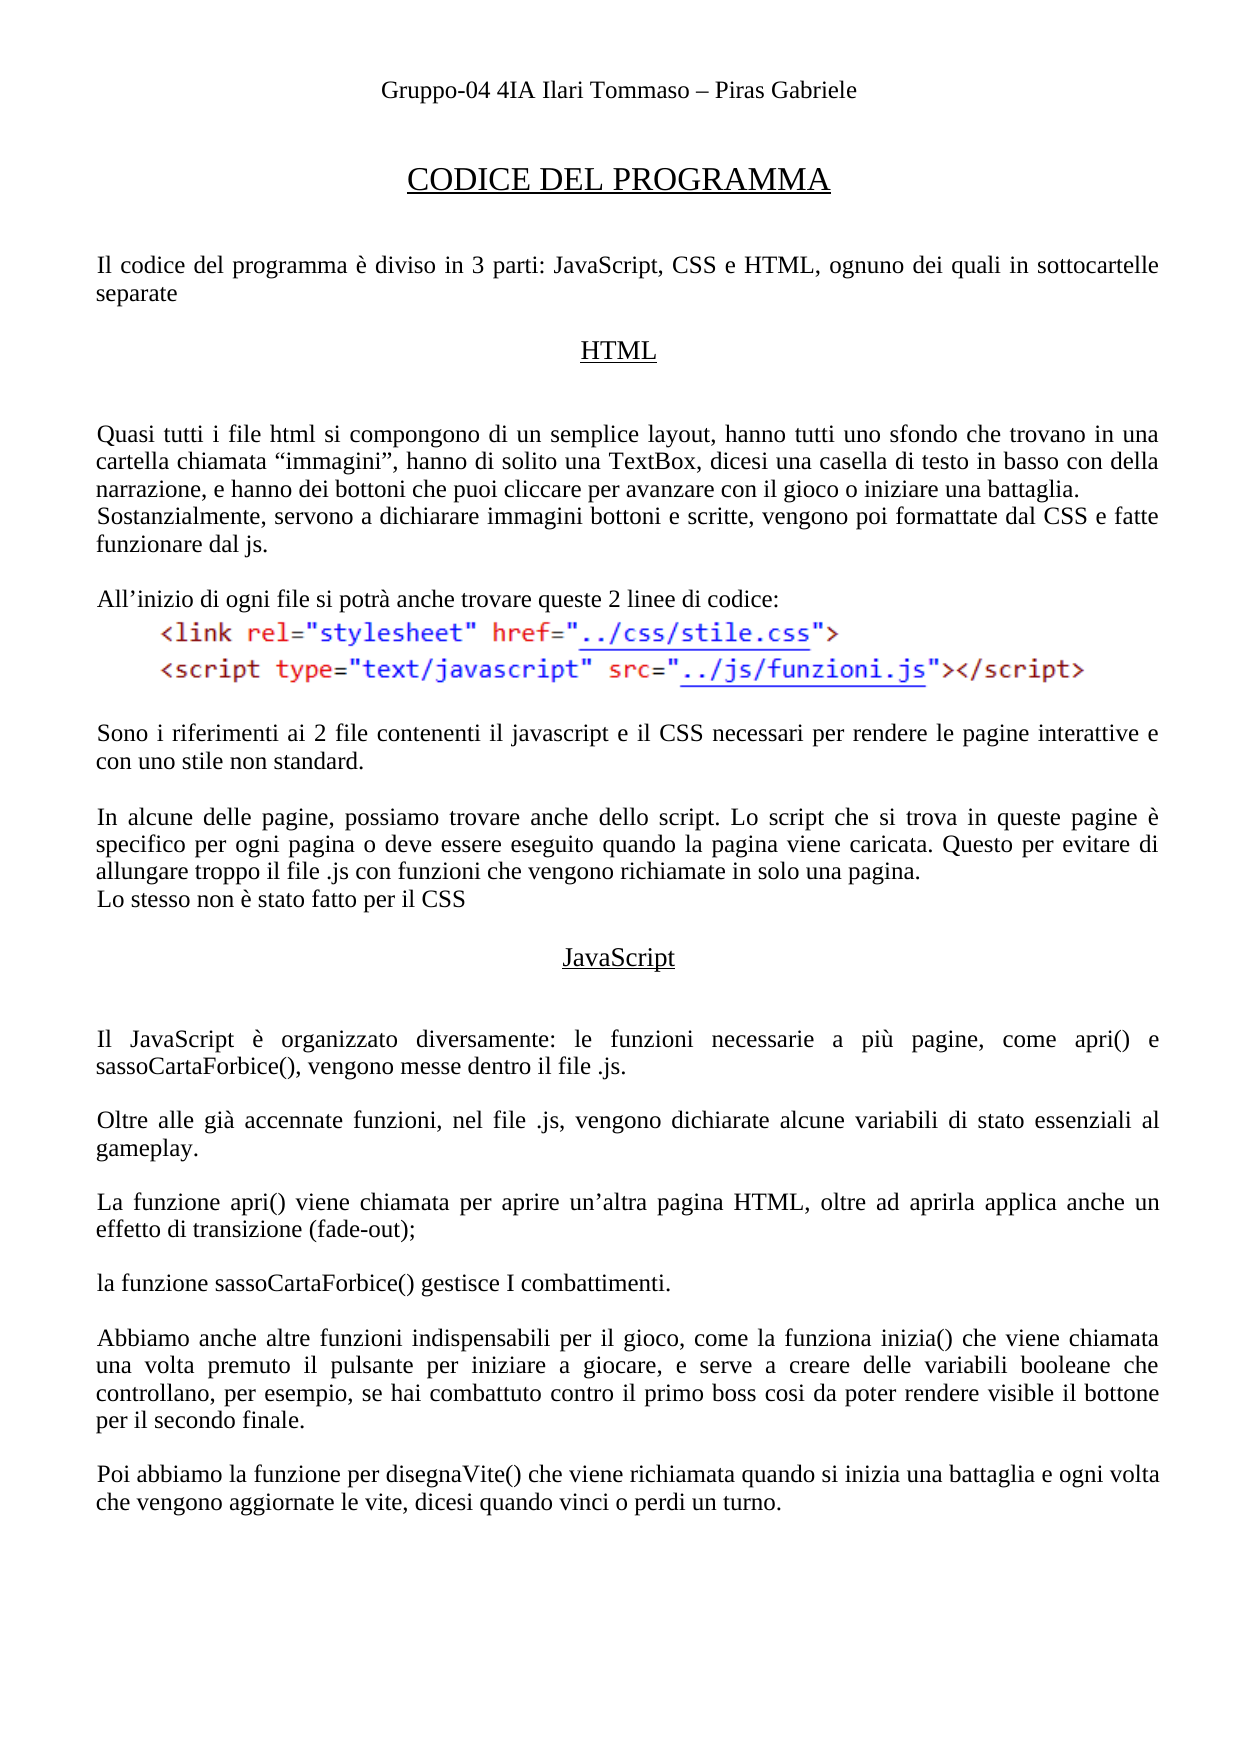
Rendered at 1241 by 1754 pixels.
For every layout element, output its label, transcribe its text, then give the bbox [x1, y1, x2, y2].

subtitle CODICE DEL PROGRAMMA [75, 159, 1162, 197]
text Il JavaScript è organizzato diversamente: le funzioni necessarie a più pagine, come apri() e sassoCartaForbice(), vengono messe dentro il file .js. [96, 1025, 1161, 1080]
text Poi abbiamo la funzione per disegnaVite() che viene richiamata quando si inizia una battaglia e ogni volta che vengono aggiornate le vite, dicesi quando vinci o perdi un turno. [96, 1461, 1161, 1515]
text Oltre alle già accennate funzioni, nel file .js, vengono dichiarate alcune variabili di stato essenziali al gameplay. [96, 1107, 1161, 1162]
text Il codice del programma è diviso in 3 parti: JavaScript, CSS e HTML, ognuno dei quali in sottocartelle separate [96, 252, 1161, 307]
text In alcune delle pagine, possiamo trovare anche dello script. Lo script che si trova in queste pagine è specifico per ogni pagina o deve essere eseguito quando la pagina viene caricata. Questo per evitare di allungare troppo il file .js con funzioni che vengono richiamate in solo una pagina. [96, 803, 1161, 885]
text La funzione apri() viene chiamata per aprire un’altra pagina HTML, oltre ad aprirla applica anche un effetto di transizione (fade-out); [96, 1188, 1161, 1243]
text Lo stesso non è stato fatto per il CSS [96, 886, 1161, 913]
text Sostanzialmente, servono a dichiarare immagini bottoni e scritte, vengono poi formattate dal CSS e fatte funzionare dal js. [96, 503, 1161, 558]
picture [153, 613, 1085, 692]
text Abbiamo anche altre funzioni indispensabili per il gioco, come la funziona inizia() che viene chiamata una volta premuto il pulsante per iniziare a giocare, e serve a creare delle variabili booleane che controllano, per esempio, se hai combattuto contro il primo boss cosi da poter rendere visible il bottone per il secondo finale. [96, 1324, 1161, 1434]
text All’inizio di ogni file si potrà anche trovare queste 2 linee di codice: [96, 586, 1161, 613]
text la funzione sassoCartaForbice() gestisce I combattimenti. [96, 1270, 1161, 1297]
text Quasi tutti i file html si compongono di un semplice layout, hanno tutti uno sfondo che trovano in una cartella chiamata “immagini”, hanno di solito una TextBox, dicesi una casella di testo in basso con della narrazione, e hanno dei bottoni che puoi cliccare per avanzare con il gioco o iniziare una battaglia. [96, 420, 1161, 502]
text Sono i riferimenti ai 2 file contenenti il javascript e il CSS necessari per rendere le pagine interattive e con uno stile non standard. [96, 720, 1161, 775]
subtitle HTML [75, 334, 1162, 366]
subtitle JavaScript [75, 941, 1162, 972]
